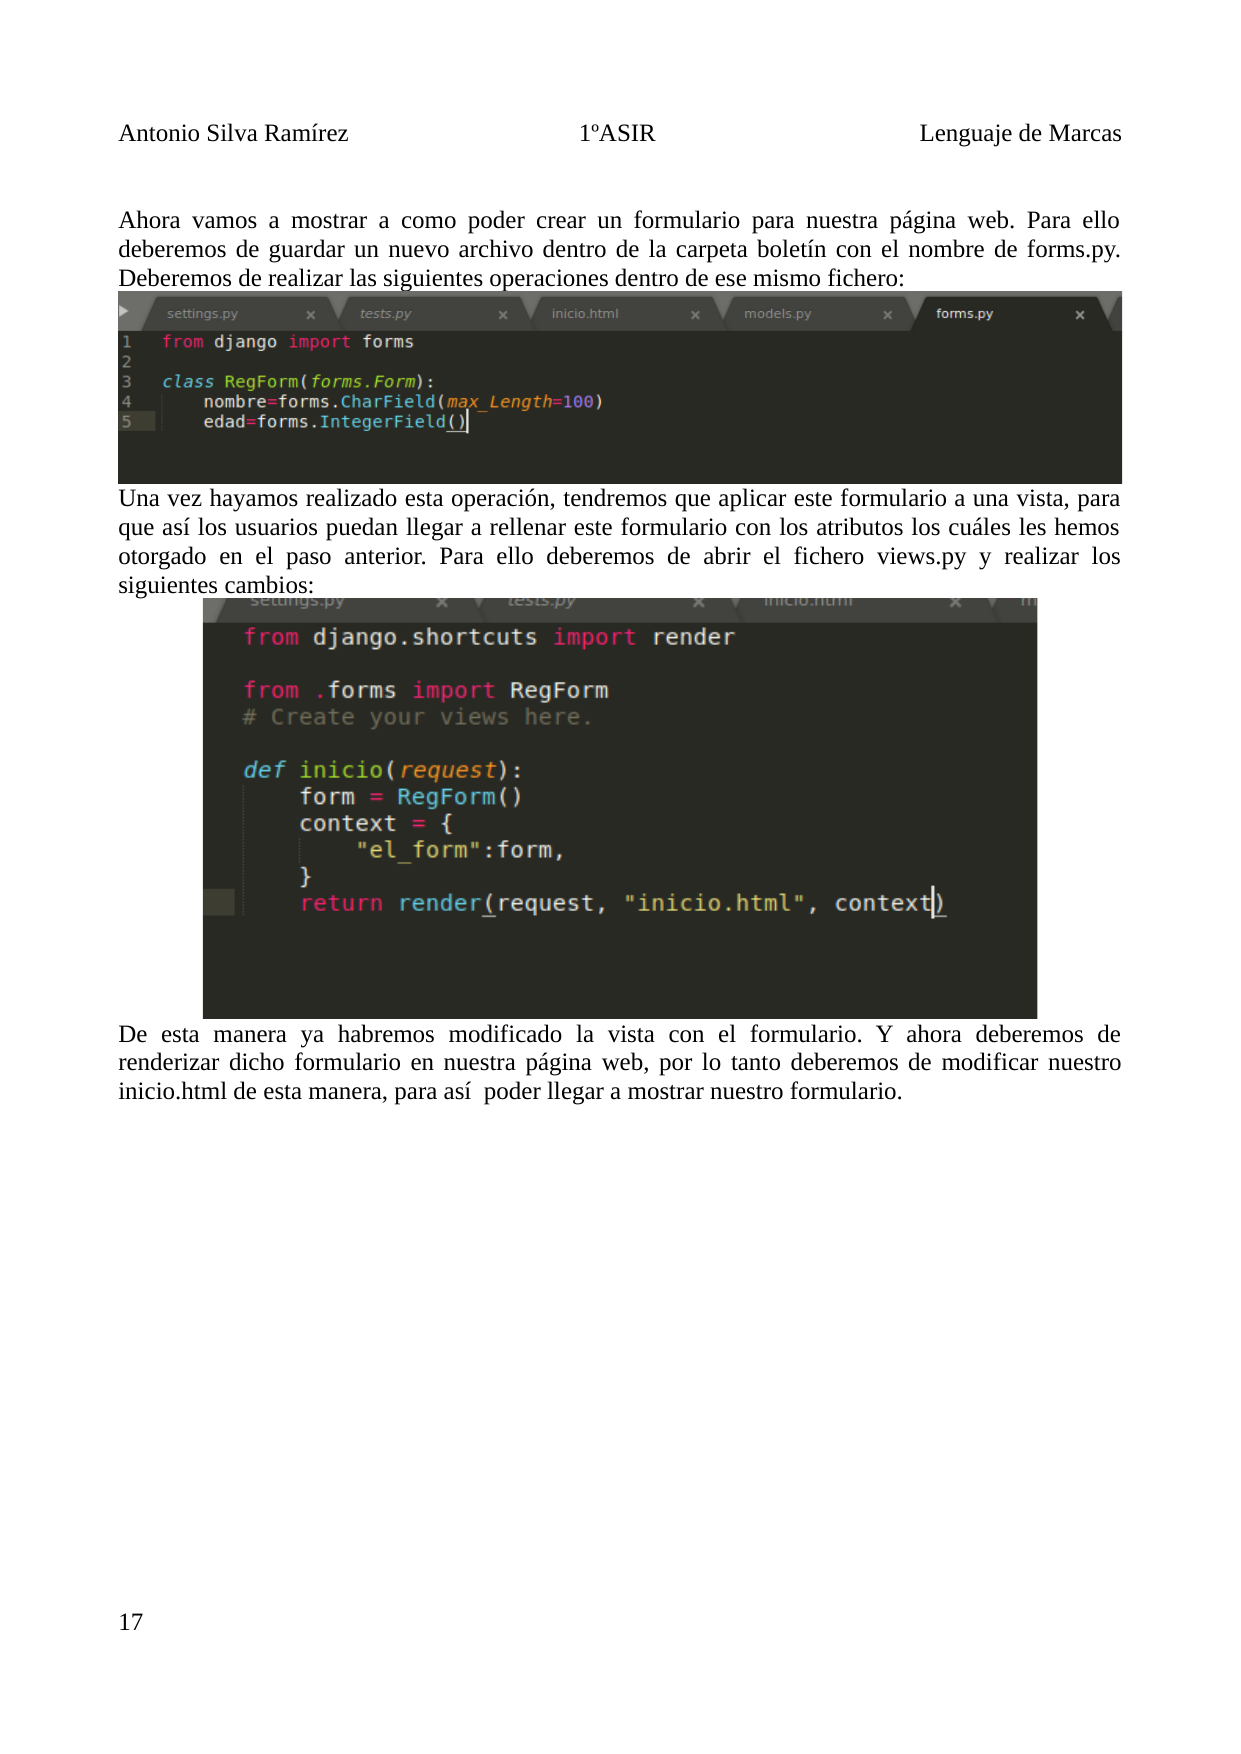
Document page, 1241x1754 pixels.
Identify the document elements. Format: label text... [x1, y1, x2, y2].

picture [118, 291, 1123, 484]
text Ahora vamos a mostrar a como poder crear un formulario para nuestra página web. Para ello deberemos de guardar un nuevo archivo dentro de la carpeta boletín con el nombre de forms.py. Deberemos de realizar las siguientes operaciones dentro de ese mismo fichero: [118, 205, 1122, 291]
picture [202, 598, 1038, 1019]
text Una vez hayamos realizado esta operación, tendremos que aplicar este formulario a una vista, para que así los usuarios puedan llegar a rellenar este formulario con los atributos los cuáles les hemos otorgado en el paso anterior. Para ello deberemos de abrir el fichero views.py y realizar los siguientes cambios: [118, 484, 1122, 598]
text De esta manera ya habremos modificado la vista con el formulario. Y ahora deberemos de renderizar dicho formulario en nuestra página web, por lo tanto deberemos de modificar nuestro inicio.html de esta manera, para así poder llegar a mostrar nuestro formulario. [118, 598, 1122, 1105]
